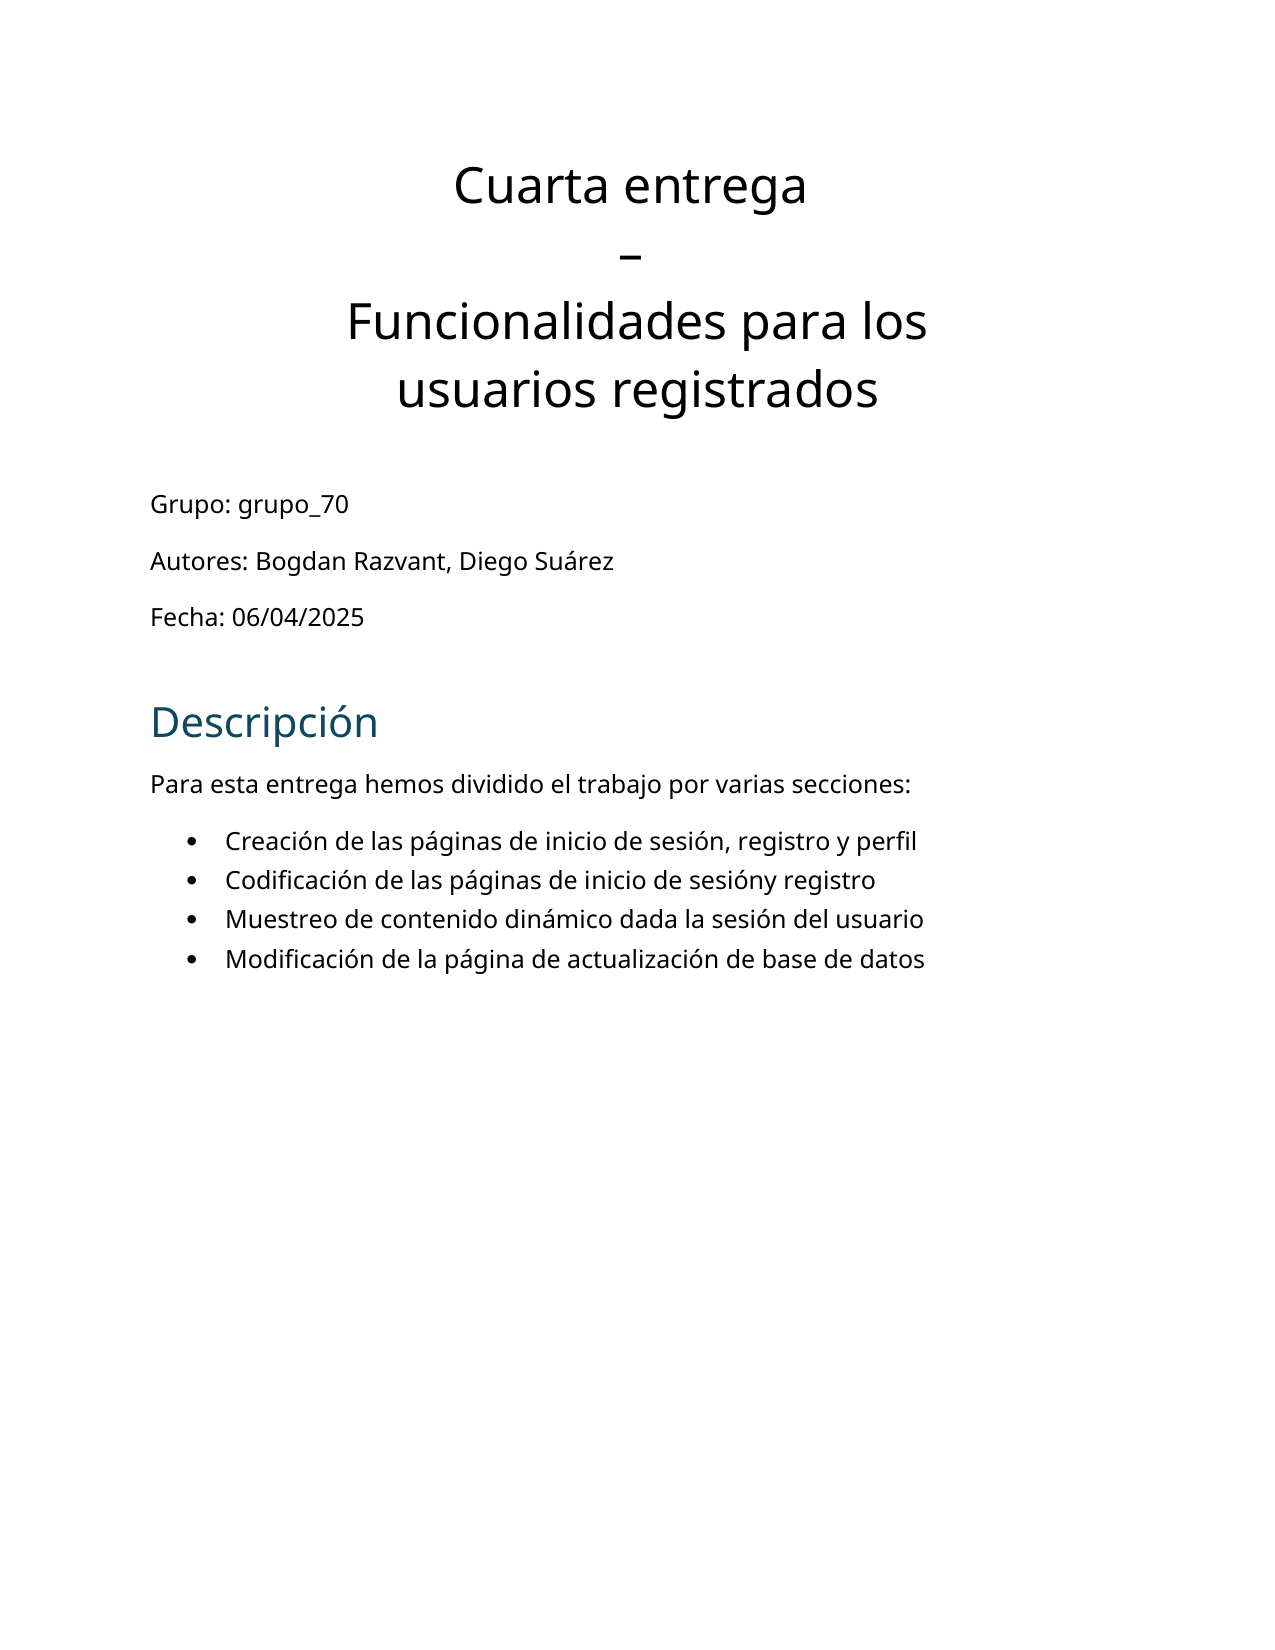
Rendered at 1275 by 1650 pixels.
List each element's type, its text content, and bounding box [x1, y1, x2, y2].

list Muestreo de contenido dinámico dada la sesión del usuario [187, 902, 1125, 936]
text Funcionalidades para los [150, 286, 1125, 354]
text Grupo: grupo_70 [150, 487, 1125, 521]
text Autores: Bogdan Razvant, Diego Suárez [150, 543, 1125, 577]
list Creación de las páginas de inicio de sesión, registro y perfil [187, 823, 1125, 857]
subtitle Descripción [150, 693, 1125, 750]
list Codificación de las páginas de inicio de sesióny registro [187, 863, 1125, 897]
text – [150, 218, 1125, 286]
text Para esta entrega hemos dividido el trabajo por varias secciones: [150, 767, 1125, 801]
text Fecha: 06/04/2025 [150, 599, 1125, 633]
text usuarios registrados [150, 354, 1125, 422]
list Modificación de la página de actualización de base de datos [187, 942, 1125, 976]
text Cuarta entrega [150, 150, 1125, 218]
